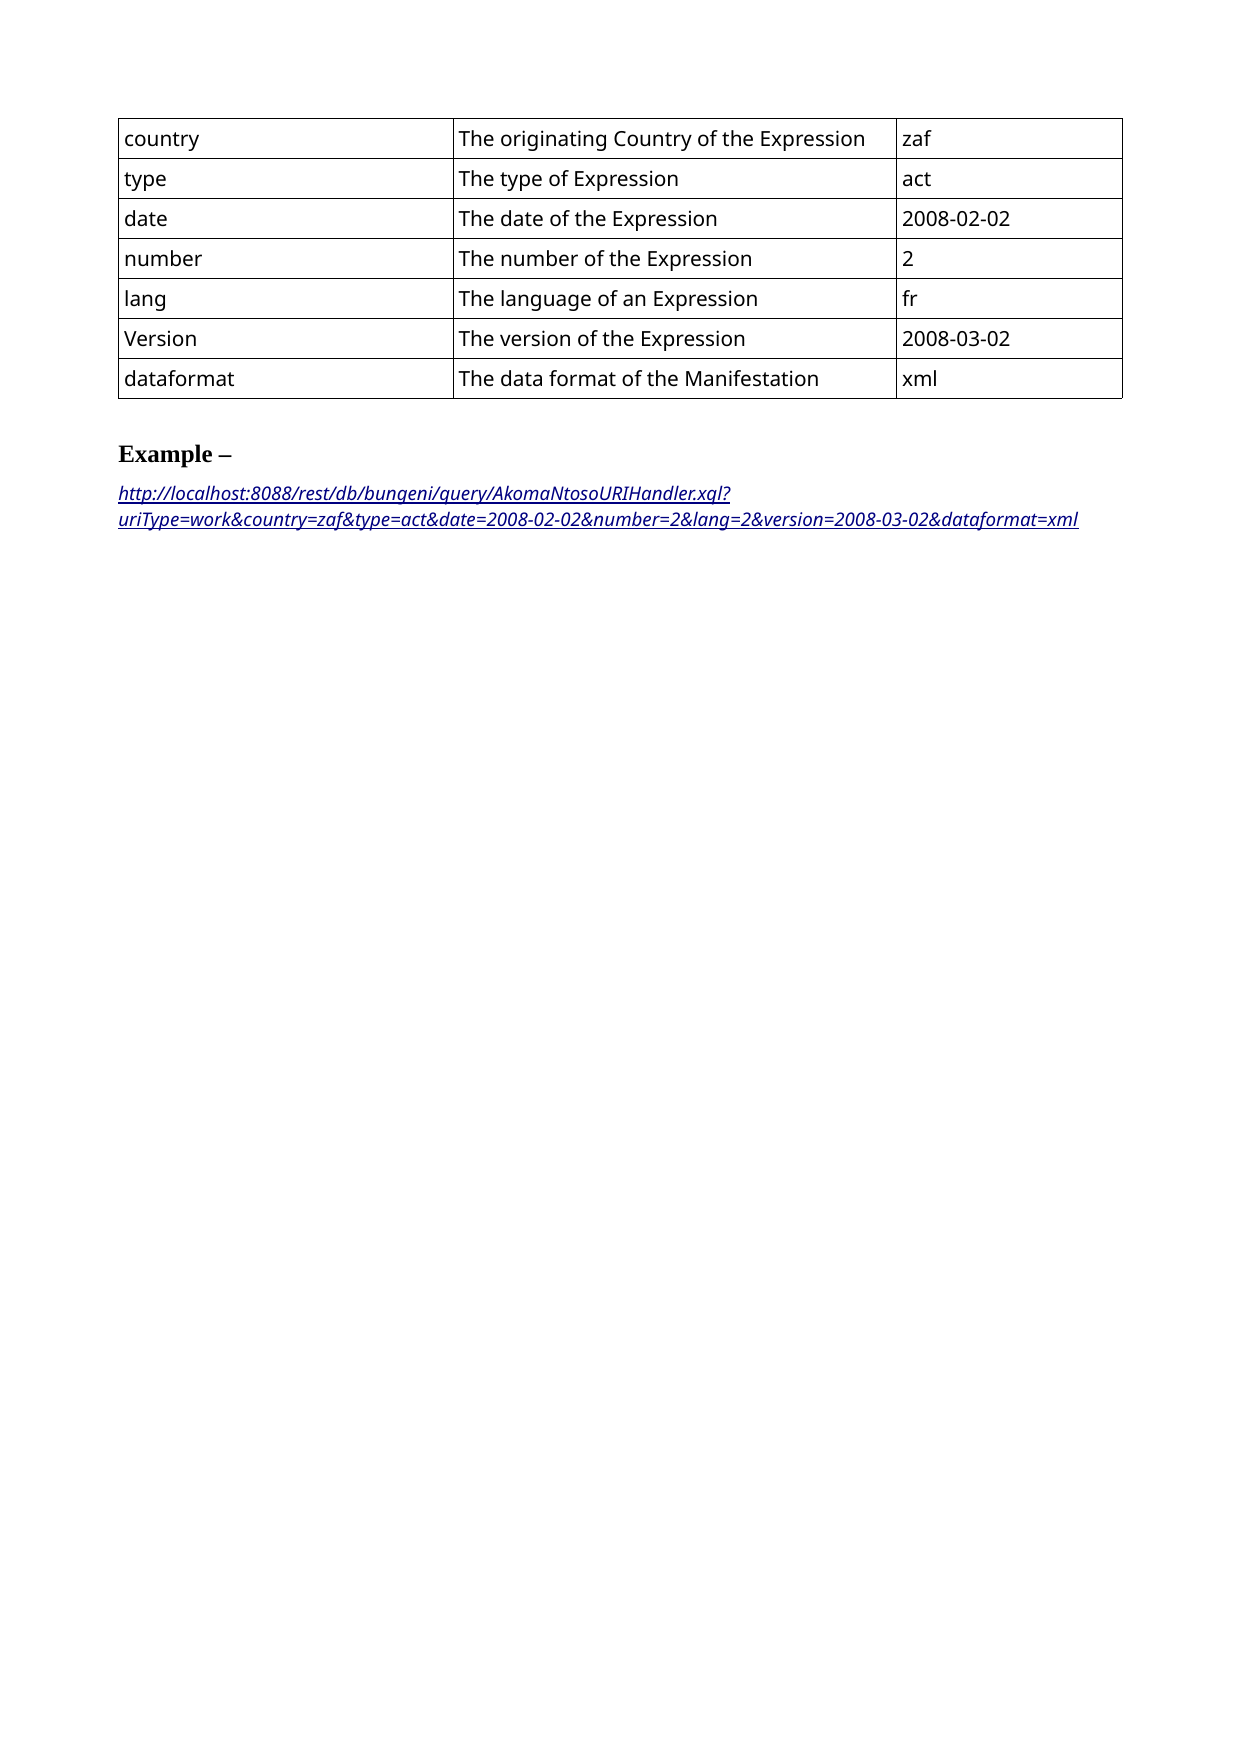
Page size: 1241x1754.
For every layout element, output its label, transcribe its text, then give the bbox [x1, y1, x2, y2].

table_cell The type of Expression [454, 159, 896, 198]
table_cell The originating Country of the Expression [454, 119, 896, 158]
table_cell 2008-03-02 [897, 319, 1122, 358]
text Example – [118, 439, 1122, 468]
table_cell country [119, 119, 453, 158]
table_cell Version [119, 319, 453, 358]
table_cell The date of the Expression [454, 199, 896, 238]
table_cell 2008-02-02 [897, 199, 1122, 238]
table_cell The language of an Expression [454, 279, 896, 318]
table_cell The number of the Expression [454, 239, 896, 278]
table_cell act [897, 159, 1122, 198]
table_cell number [119, 239, 453, 278]
text http://localhost:8088/rest/db/bungeni/query/AkomaNtosoURIHandler.xql?uriType=work&country=zaf&type=act&date=2008-02-02&number=2&lang=2&version=2008-03-02&dataformat=xml [118, 481, 1122, 532]
table_cell type [119, 159, 453, 198]
table_cell The version of the Expression [454, 319, 896, 358]
table_cell zaf [897, 119, 1122, 158]
table_cell dataformat [119, 359, 453, 398]
table_cell The data format of the Manifestation [454, 359, 896, 398]
table_cell xml [897, 359, 1122, 398]
table_cell lang [119, 279, 453, 318]
table_cell date [119, 199, 453, 238]
table_cell 2 [897, 239, 1122, 278]
table_cell fr [897, 279, 1122, 318]
